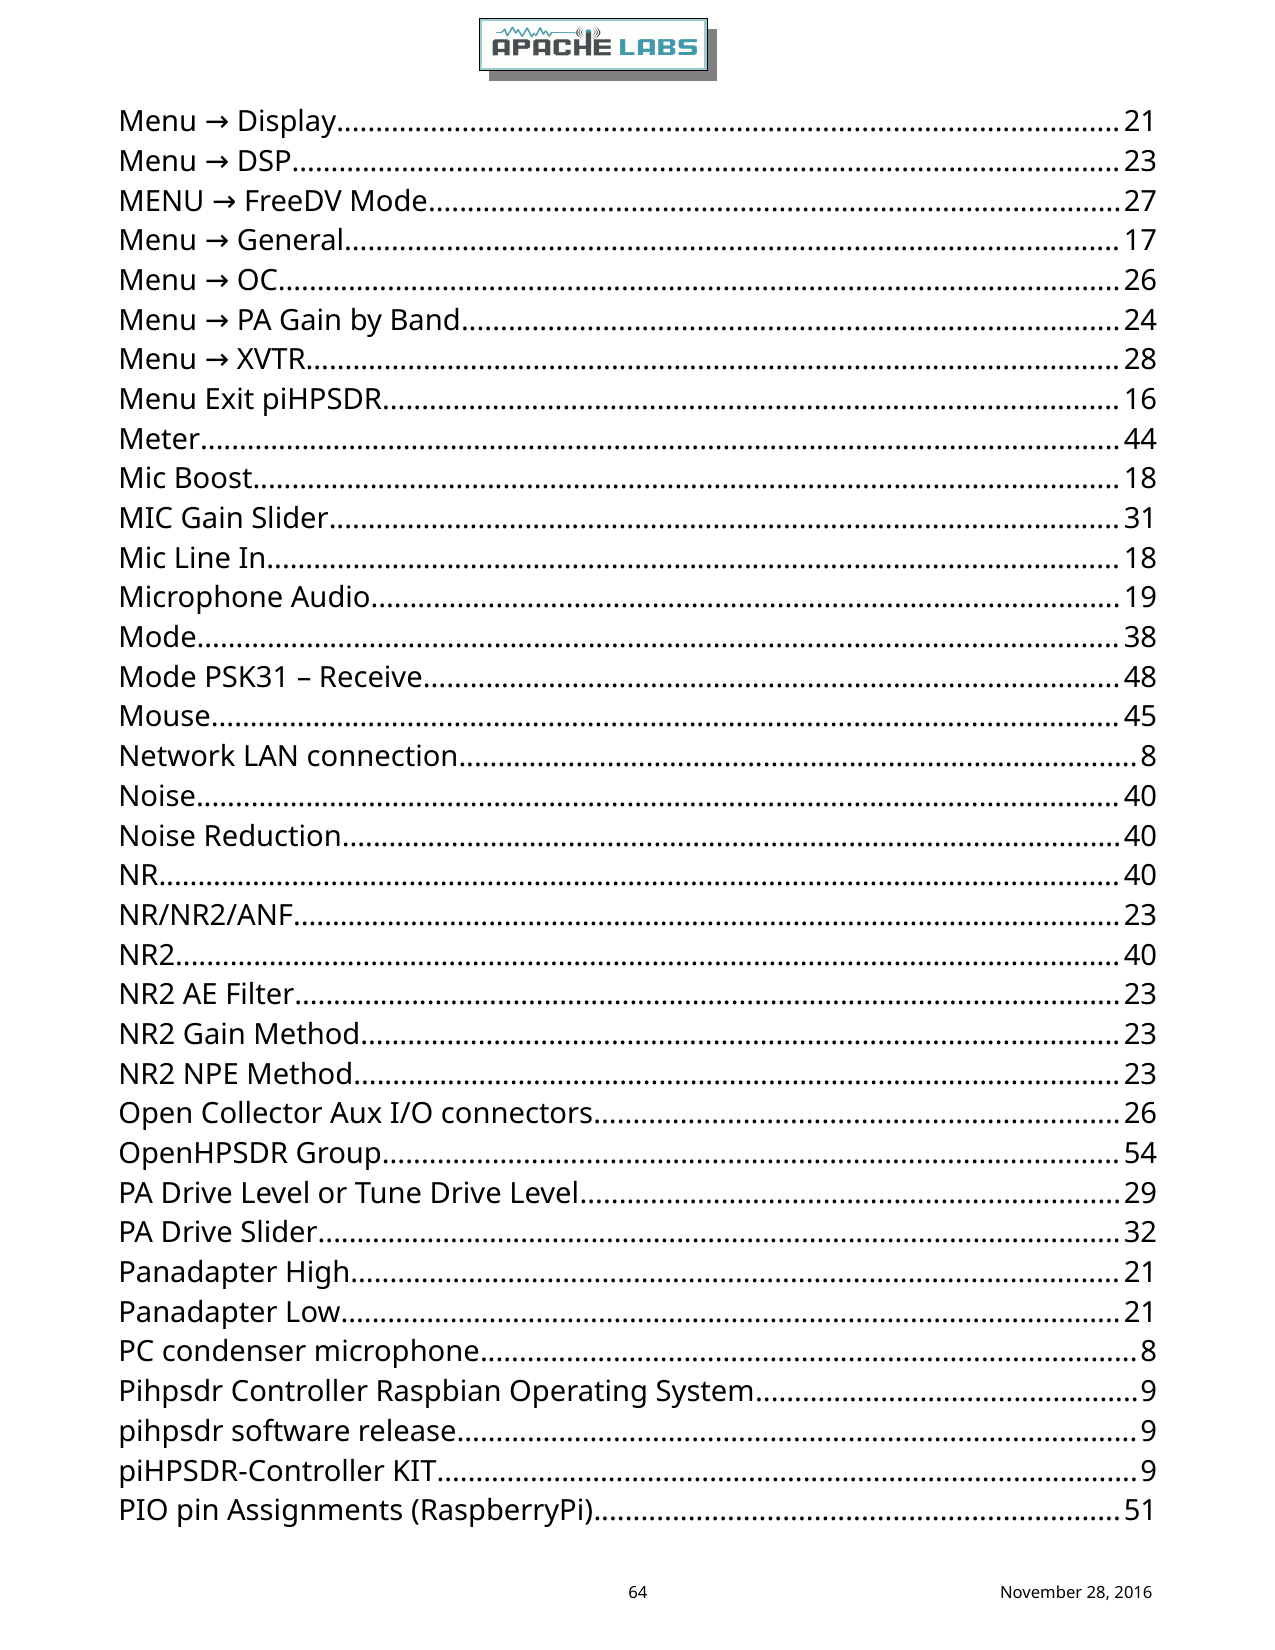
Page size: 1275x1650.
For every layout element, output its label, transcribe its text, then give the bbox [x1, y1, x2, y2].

text Open Collector Aux I/O connectors 26 [118, 1093, 1157, 1132]
text PIO pin Assignments (RaspberryPi) 51 [118, 1489, 1157, 1529]
text NR2 Gain Method 23 [118, 1013, 1157, 1053]
text Network LAN connection 8 [118, 735, 1157, 775]
text MIC Gain Slider 31 [118, 497, 1157, 537]
text Menu → Display 21 [118, 100, 1157, 140]
text Mode PSK31 – Receive 48 [118, 656, 1157, 696]
text Mouse 45 [118, 696, 1157, 735]
picture [482, 21, 704, 68]
text Mode 38 [118, 616, 1157, 656]
text NR2 AE Filter 23 [118, 973, 1157, 1013]
text Pihpsdr Controller Raspbian Operating System 9 [118, 1370, 1157, 1410]
text Menu → OC 26 [118, 259, 1157, 299]
text PC condenser microphone 8 [118, 1331, 1157, 1370]
text Microphone Audio 19 [118, 577, 1157, 616]
text MENU → FreeDV Mode 27 [118, 180, 1157, 219]
text pihpsdr software release 9 [118, 1410, 1157, 1450]
text OpenHPSDR Group 54 [118, 1132, 1157, 1172]
text Menu → DSP 23 [118, 140, 1157, 180]
text Noise Reduction 40 [118, 815, 1157, 854]
text Meter 44 [118, 418, 1157, 458]
text Mic Boost 18 [118, 458, 1157, 497]
text NR 40 [118, 854, 1157, 894]
text Menu → General 17 [118, 219, 1157, 259]
text Menu → XVTR 28 [118, 338, 1157, 378]
text Panadapter Low 21 [118, 1291, 1157, 1331]
text PA Drive Level or Tune Drive Level 29 [118, 1172, 1157, 1212]
text Menu → PA Gain by Band 24 [118, 299, 1157, 338]
text NR/NR2/ANF 23 [118, 894, 1157, 934]
text PA Drive Slider 32 [118, 1212, 1157, 1251]
text NR2 NPE Method 23 [118, 1053, 1157, 1093]
text Mic Line In 18 [118, 537, 1157, 577]
text Menu Exit piHPSDR 16 [118, 378, 1157, 418]
text piHPSDR-Controller KIT 9 [118, 1450, 1157, 1489]
text Panadapter High 21 [118, 1251, 1157, 1291]
text Noise 40 [118, 775, 1157, 815]
text NR2 40 [118, 934, 1157, 973]
